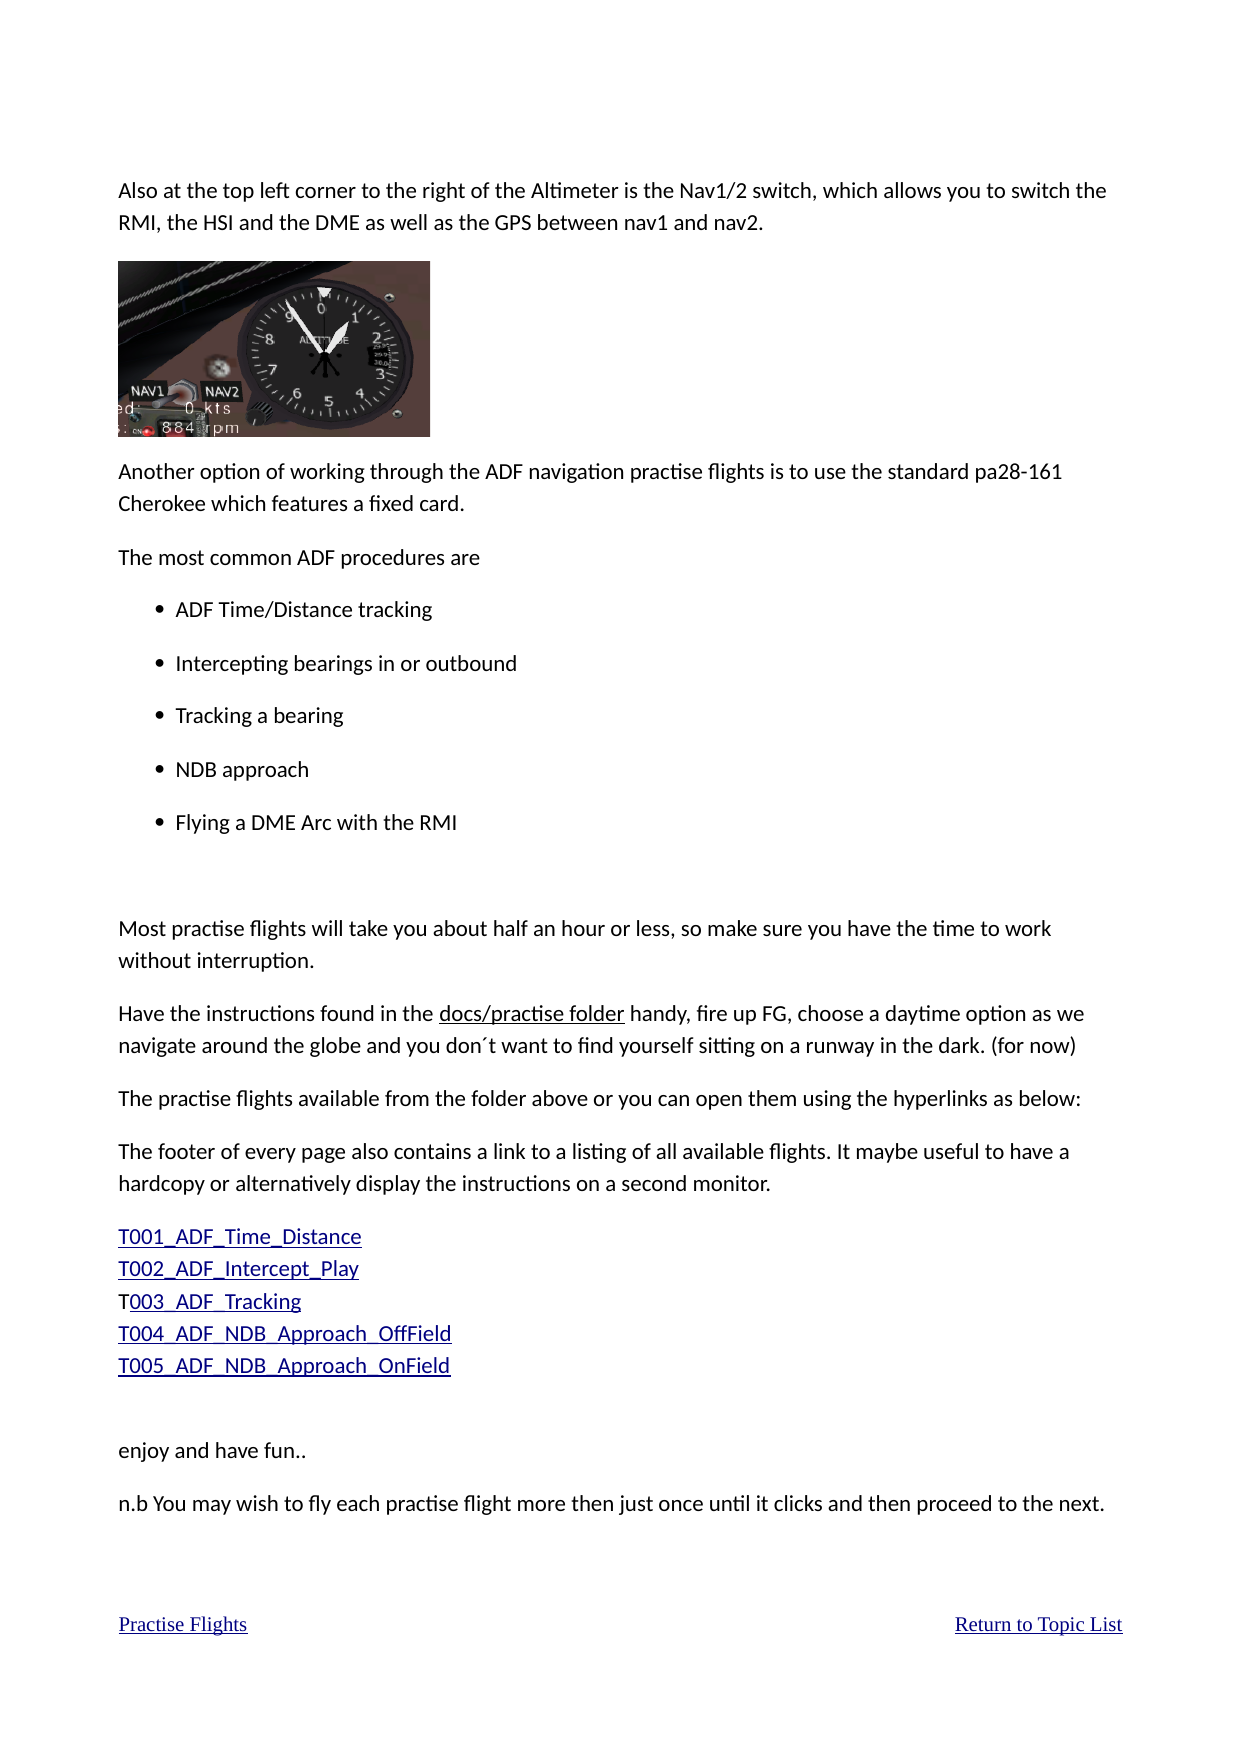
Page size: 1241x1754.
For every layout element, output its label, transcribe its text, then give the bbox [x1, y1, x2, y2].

text Also at the top left corner to the right of the Altimeter is the Nav1/2 switch, which allows you to switch the RMI, the HSI and the DME as well as the GPS between nav1 and nav2. [118, 176, 1122, 237]
text Most practise flights will take you about half an hour or less, so make sure you have the time to work without interruption. [118, 914, 1122, 974]
text n.b You may wish to fly each practise flight more then just once until it clicks and then proceed to the next. [118, 1489, 1122, 1517]
text Another option of working through the ADF navigation practise flights is to use the standard pa28-161 Cherokee which features a fixed card. [118, 457, 1122, 518]
picture [118, 261, 431, 437]
text enjoy and have fun.. [118, 1436, 1122, 1464]
text T001_ADF_Time_Distance T002_ADF_Intercept_Play T003_ADF_Tracking T004_ADF_NDB_Approach_OffField T005_ADF_NDB_Approach_OnField [118, 1222, 1122, 1411]
list Flying a DME Arc with the RMI [156, 808, 1122, 836]
text Have the instructions found in the docs/practise folder handy, fire up FG, choose a daytime option as we navigate around the globe and you don´t want to find yourself sitting on a runway in the dark. (for now) [118, 999, 1122, 1059]
text The most common ADF procedures are [118, 543, 1122, 571]
text The practise flights available from the folder above or you can open them using the hyperlinks as below: [118, 1084, 1122, 1112]
list Intercepting bearings in or outbound [156, 649, 1122, 677]
list ADF Time/Distance tracking [156, 596, 1122, 624]
text The footer of every page also contains a link to a listing of all available flights. It maybe useful to have a hardcopy or alternatively display the instructions on a second monitor. [118, 1137, 1122, 1197]
list NDB approach [156, 755, 1122, 783]
list Tracking a bearing [156, 702, 1122, 730]
